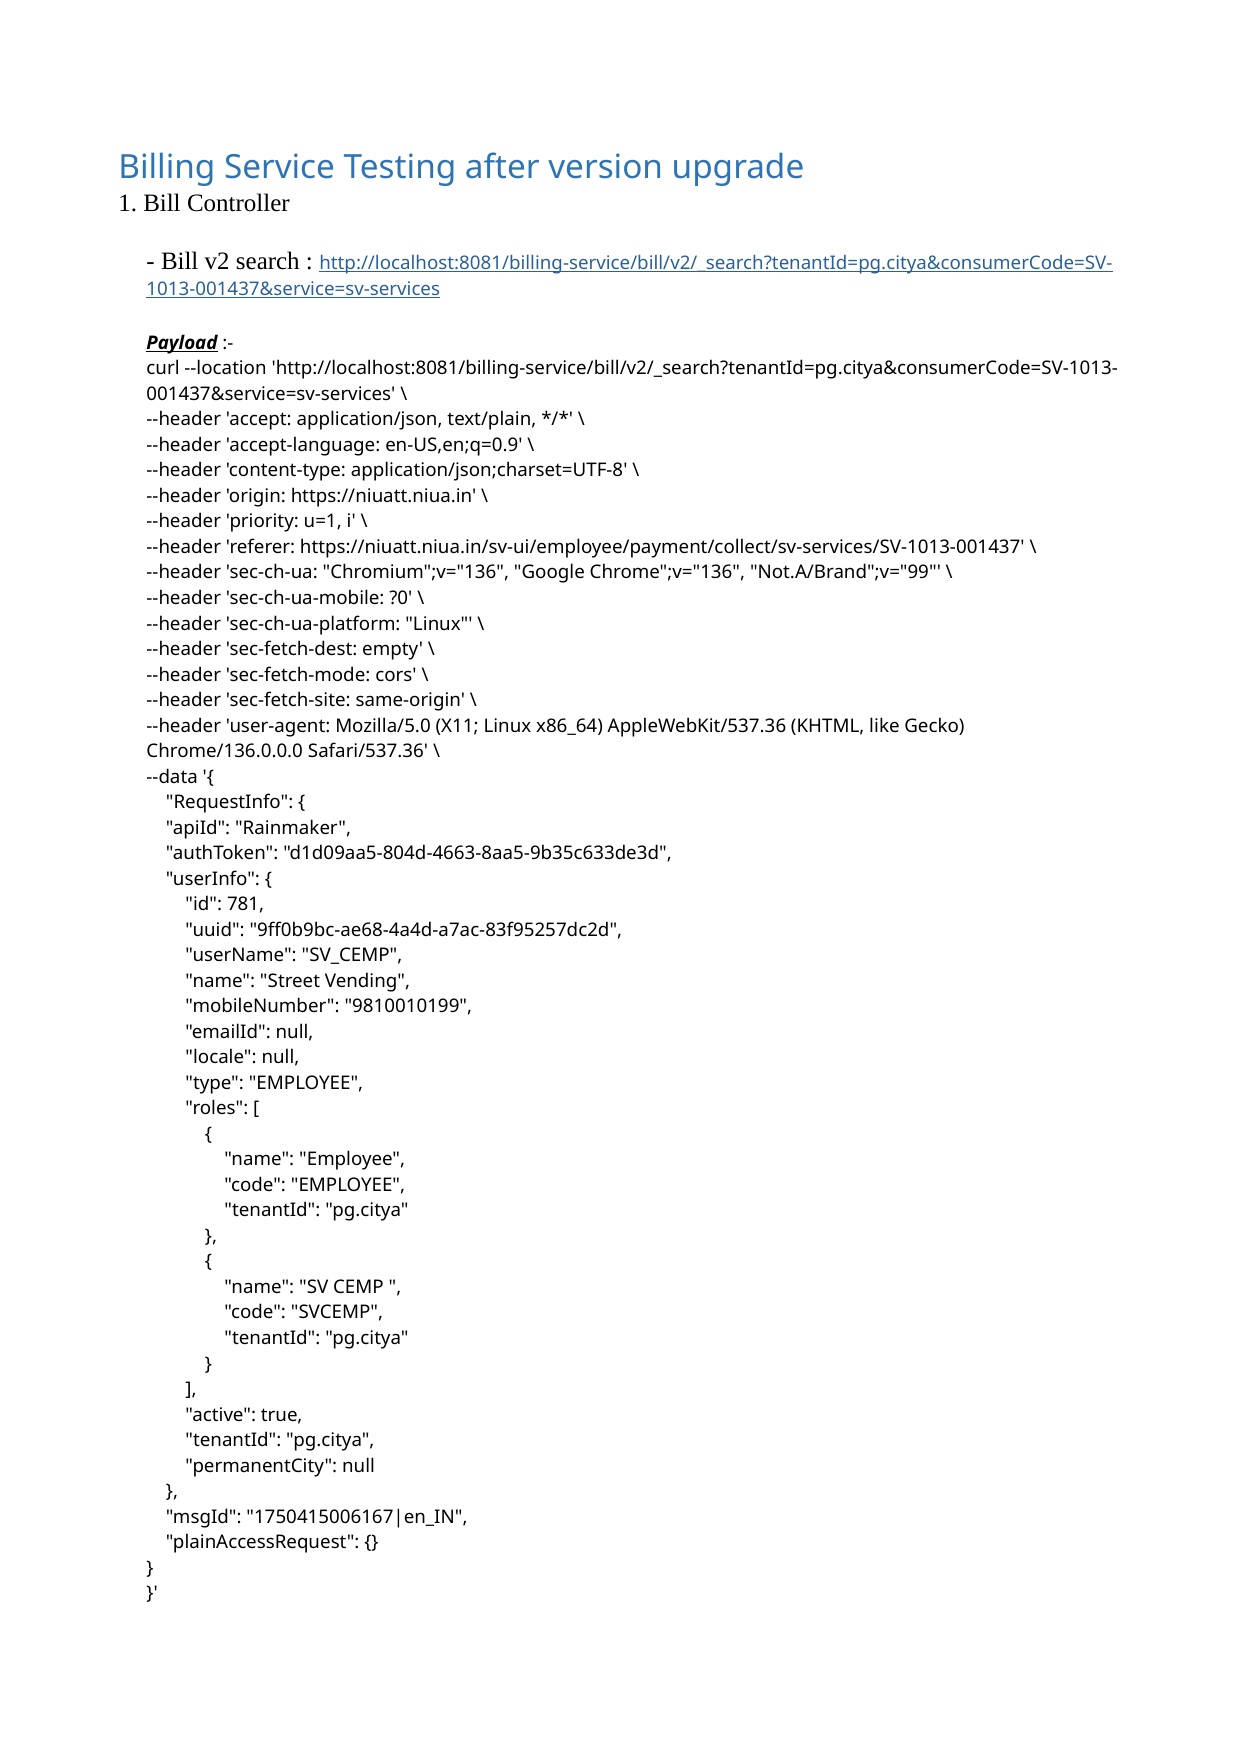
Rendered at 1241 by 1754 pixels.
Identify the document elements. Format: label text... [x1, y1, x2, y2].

text "name": "SV CEMP ", [146, 1273, 1122, 1299]
text "id": 781, [146, 891, 1122, 916]
text --header 'accept-language: en-US,en;q=0.9' \ [146, 431, 1122, 457]
text - Bill v2 search : http://localhost:8081/billing-service/bill/v2/_search?tenantId=pg.citya&consumerCode=SV-1013-001437&service=sv-services [146, 246, 1122, 300]
text --data '{ [146, 763, 1122, 788]
text "roles": [ [146, 1095, 1122, 1120]
text "tenantId": "pg.citya" [146, 1197, 1122, 1222]
text --header 'sec-ch-ua: "Chromium";v="136", "Google Chrome";v="136", "Not.A/Brand";v="99"' \ [146, 559, 1122, 584]
text --header 'user-agent: Mozilla/5.0 (X11; Linux x86_64) AppleWebKit/537.36 (KHTML, like Gecko) Chrome/136.0.0.0 Safari/537.36' \ [146, 712, 1122, 763]
text --header 'accept: application/json, text/plain, */*' \ [146, 406, 1122, 431]
text "name": "Street Vending", [146, 967, 1122, 993]
text ], [146, 1375, 1122, 1401]
text "permanentCity": null [146, 1452, 1122, 1477]
text 1. Bill Controller [118, 188, 1122, 217]
text curl --location 'http://localhost:8081/billing-service/bill/v2/_search?tenantId=pg.citya&consumerCode=SV-1013-001437&service=sv-services' \ [146, 354, 1122, 406]
text "msgId": "1750415006167|en_IN", [146, 1503, 1122, 1528]
text "type": "EMPLOYEE", [146, 1069, 1122, 1095]
text "authToken": "d1d09aa5-804d-4663-8aa5-9b35c633de3d", [146, 839, 1122, 865]
text } [146, 1350, 1122, 1375]
text }, [146, 1477, 1122, 1503]
text --header 'referer: https://niuatt.niua.in/sv-ui/employee/payment/collect/sv-services/SV-1013-001437' \ [146, 533, 1122, 559]
text { [146, 1248, 1122, 1273]
text --header 'content-type: application/json;charset=UTF-8' \ [146, 457, 1122, 482]
text --header 'sec-ch-ua-platform: "Linux"' \ [146, 610, 1122, 635]
text "emailId": null, [146, 1018, 1122, 1044]
text --header 'sec-fetch-site: same-origin' \ [146, 686, 1122, 712]
text Payload :- [146, 329, 1122, 354]
text }, [146, 1222, 1122, 1248]
text "code": "EMPLOYEE", [146, 1171, 1122, 1197]
text --header 'priority: u=1, i' \ [146, 508, 1122, 533]
text }' [146, 1579, 1122, 1605]
subtitle Billing Service Testing after version upgrade [118, 143, 1122, 188]
text "plainAccessRequest": {} [146, 1528, 1122, 1554]
text "tenantId": "pg.citya" [146, 1324, 1122, 1350]
text "userInfo": { [146, 865, 1122, 891]
text "uuid": "9ff0b9bc-ae68-4a4d-a7ac-83f95257dc2d", [146, 916, 1122, 942]
text "RequestInfo": { [146, 788, 1122, 814]
text "active": true, [146, 1401, 1122, 1426]
text "tenantId": "pg.citya", [146, 1426, 1122, 1452]
text --header 'sec-ch-ua-mobile: ?0' \ [146, 584, 1122, 610]
text --header 'sec-fetch-mode: cors' \ [146, 661, 1122, 686]
text "code": "SVCEMP", [146, 1299, 1122, 1324]
text } [146, 1554, 1122, 1579]
text --header 'sec-fetch-dest: empty' \ [146, 635, 1122, 661]
text { [146, 1120, 1122, 1146]
text "apiId": "Rainmaker", [146, 814, 1122, 839]
text --header 'origin: https://niuatt.niua.in' \ [146, 482, 1122, 508]
text "userName": "SV_CEMP", [146, 942, 1122, 967]
text "mobileNumber": "9810010199", [146, 993, 1122, 1018]
text "locale": null, [146, 1044, 1122, 1069]
text "name": "Employee", [146, 1146, 1122, 1171]
